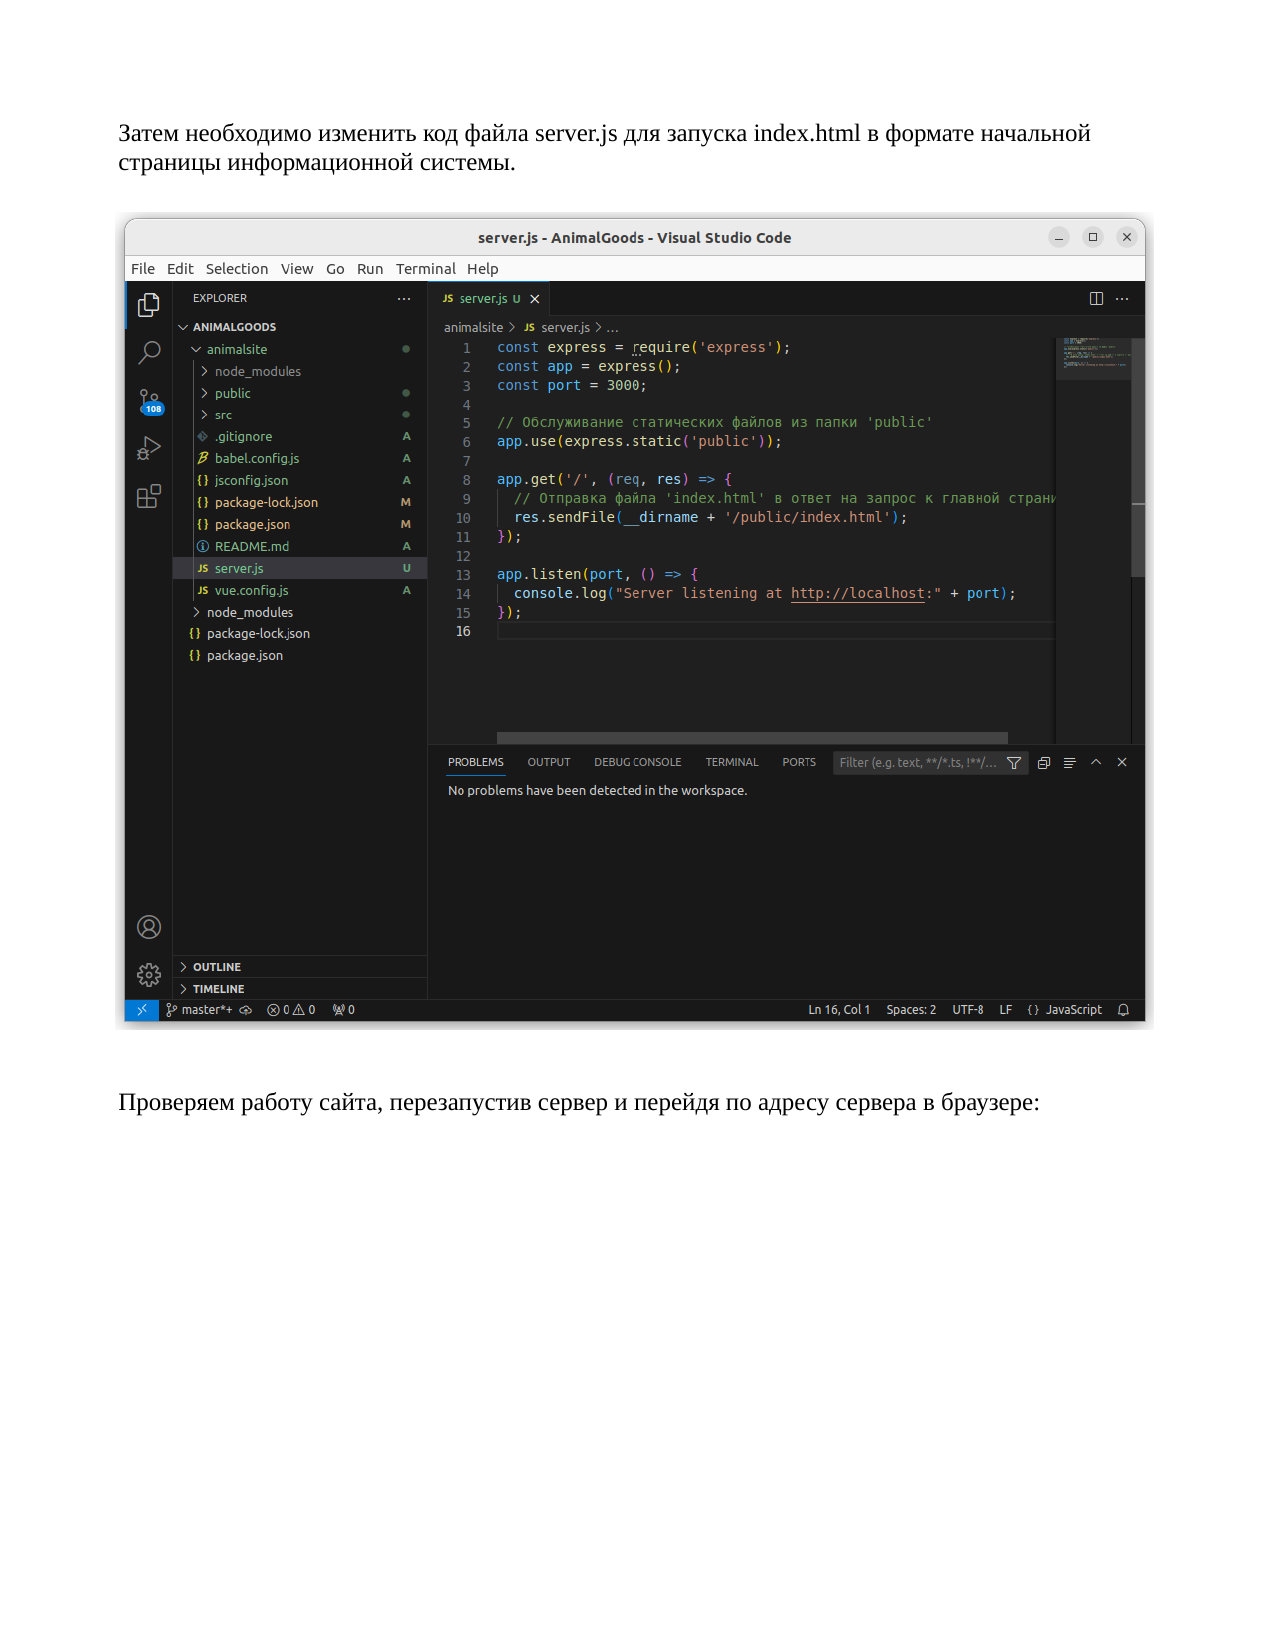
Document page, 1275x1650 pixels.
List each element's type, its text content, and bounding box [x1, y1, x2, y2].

picture [115, 212, 1154, 1030]
text Проверяем работу сайта, перезапустив сервер и перейдя по адресу сервера в браузере: [118, 1087, 1157, 1116]
text Затем необходимо изменить код файла server.js для запуска index.html в формате начальной страницы информационной системы. [118, 118, 1157, 176]
